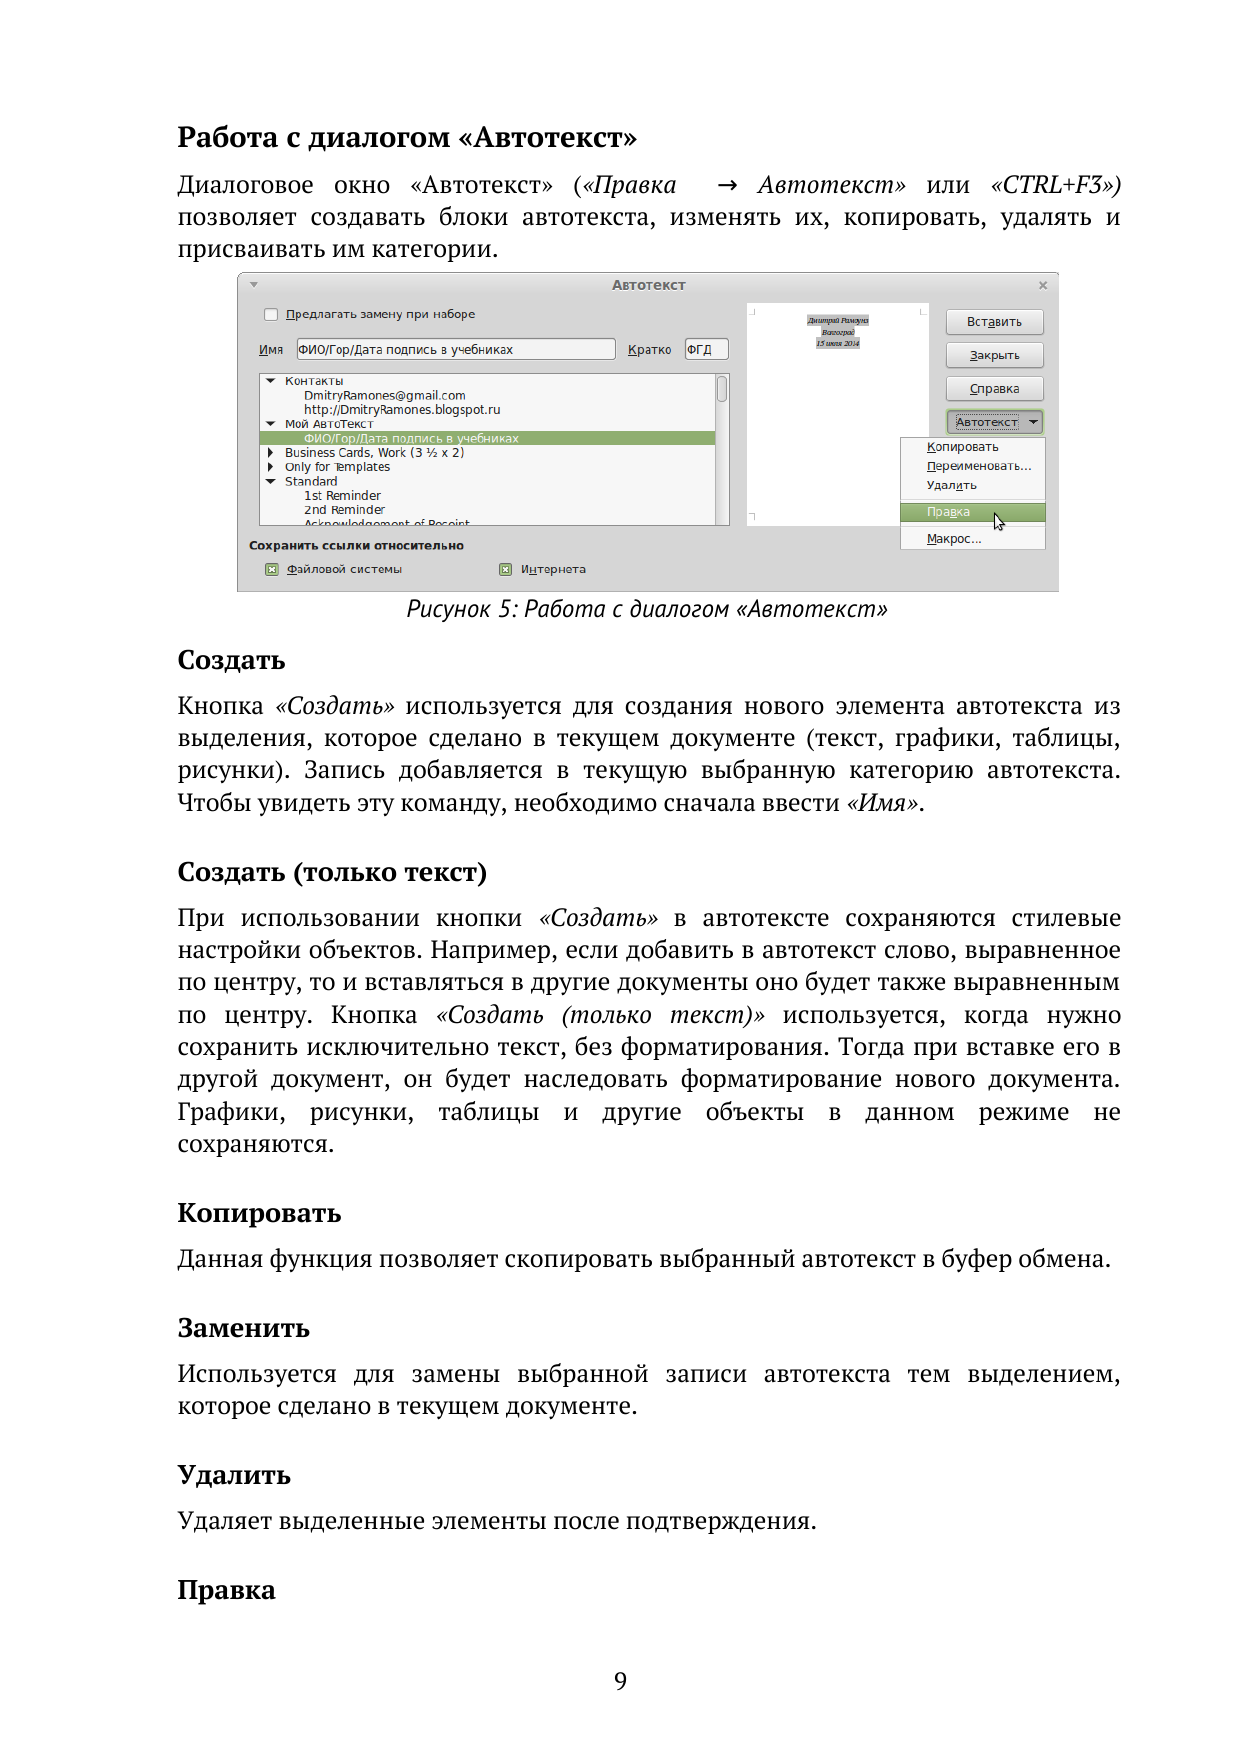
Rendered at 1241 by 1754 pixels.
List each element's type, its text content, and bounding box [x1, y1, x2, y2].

text Рисунок 5: Работа с диалогом «Автотекст» [176, 273, 1121, 624]
subtitle Удалить [177, 1457, 1122, 1492]
subtitle Заменить [177, 1310, 1122, 1345]
subtitle Работа с диалогом «Автотекст» [177, 118, 1122, 156]
text Кнопка «Создать» используется для создания нового элемента автотекста из выделения, которое сделано в текущем документе (текст, графики, таблицы, рисунки). Запись добавляется в текущую выбранную категорию автотекста. Чтобы увидеть эту команду, необходимо сначала ввести «Имя». [177, 689, 1122, 818]
text Удаляет выделенные элементы после подтверждения. [177, 1504, 1122, 1536]
text Диалоговое окно «Автотекст» («Правка → Автотекст» или «CTRL+F3») позволяет создавать блоки автотекста, изменять их, копировать, удалять и присваивать им категории. [177, 168, 1122, 265]
subtitle Правка [177, 1572, 1122, 1607]
picture [237, 272, 1059, 592]
text Данная функция позволяет скопировать выбранный автотекст в буфер обмена. [177, 1242, 1122, 1274]
subtitle Создать [177, 300, 1122, 677]
text При использовании кнопки «Создать» в автотексте сохраняются стилевые настройки объектов. Например, если добавить в автотекст слово, выравненное по центру, то и вставляться в другие документы оно будет также выравненным по центру. Кнопка «Создать (только текст)» используется, когда нужно сохранить исключительно текст, без форматирования. Тогда при вставке его в другой документ, он будет наследовать форматирование нового документа. Графики, рисунки, таблицы и другие объекты в данном режиме не сохраняются. [177, 901, 1122, 1160]
subtitle Копировать [177, 1195, 1122, 1230]
subtitle Создать (только текст) [177, 854, 1122, 889]
text Используется для замены выбранной записи автотекста тем выделением, которое сделано в текущем документе. [177, 1357, 1122, 1421]
